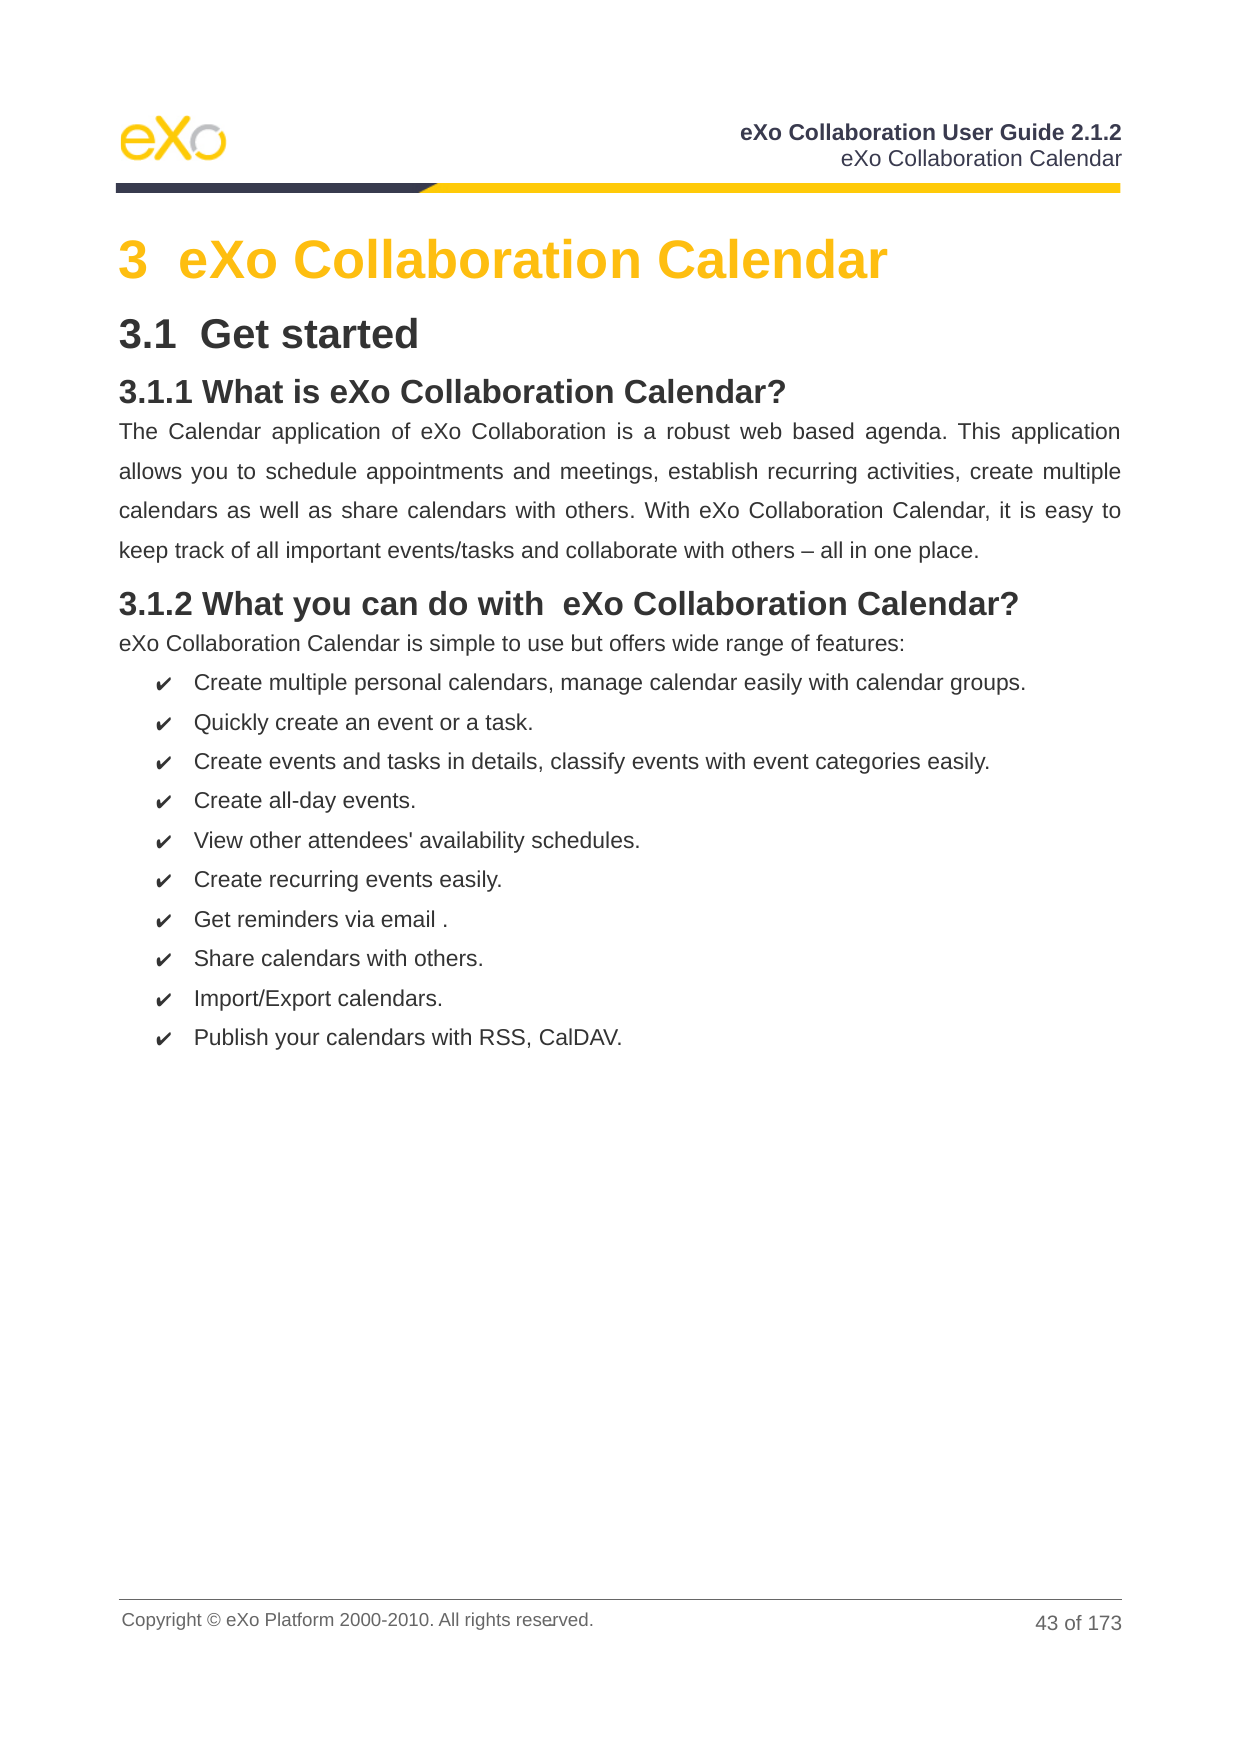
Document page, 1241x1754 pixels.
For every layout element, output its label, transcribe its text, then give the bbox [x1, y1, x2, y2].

subtitle eXo Collaboration Calendar [118, 228, 1122, 290]
list Create all-day events. [156, 787, 1122, 814]
list Quickly create an event or a task. [156, 708, 1122, 735]
list Create recurring events easily. [156, 866, 1122, 893]
subtitle What you can do with eXo Collaboration Calendar? [118, 584, 1122, 622]
picture [115, 183, 1121, 193]
list Get reminders via email . [156, 906, 1122, 932]
list Create multiple personal calendars, manage calendar easily with calendar groups. [156, 669, 1122, 695]
subtitle What is eXo Collaboration Calendar? [118, 372, 1122, 411]
subtitle Get started [118, 309, 1122, 357]
list Import/Export calendars. [156, 985, 1122, 1011]
list The Calendar application of eXo Collaboration is a robust web based agenda. This application allows you to schedule appointments and meetings, establish recurring activities, create multiple calendars as well as share calendars with others. With eXo Collaboration Calendar, it is easy to keep track of all important events/tasks and collaborate with others – all in one place. [81, 418, 1122, 563]
picture [120, 115, 227, 161]
list Publish your calendars with RSS, CalDAV. [156, 1024, 1122, 1051]
list Share calendars with others. [156, 945, 1122, 972]
list Create events and tasks in details, classify events with event categories easily. [156, 748, 1122, 774]
text eXo Collaboration Calendar is simple to use but offers wide range of features: [118, 629, 1122, 656]
list View other attendees' availability schedules. [156, 827, 1122, 853]
